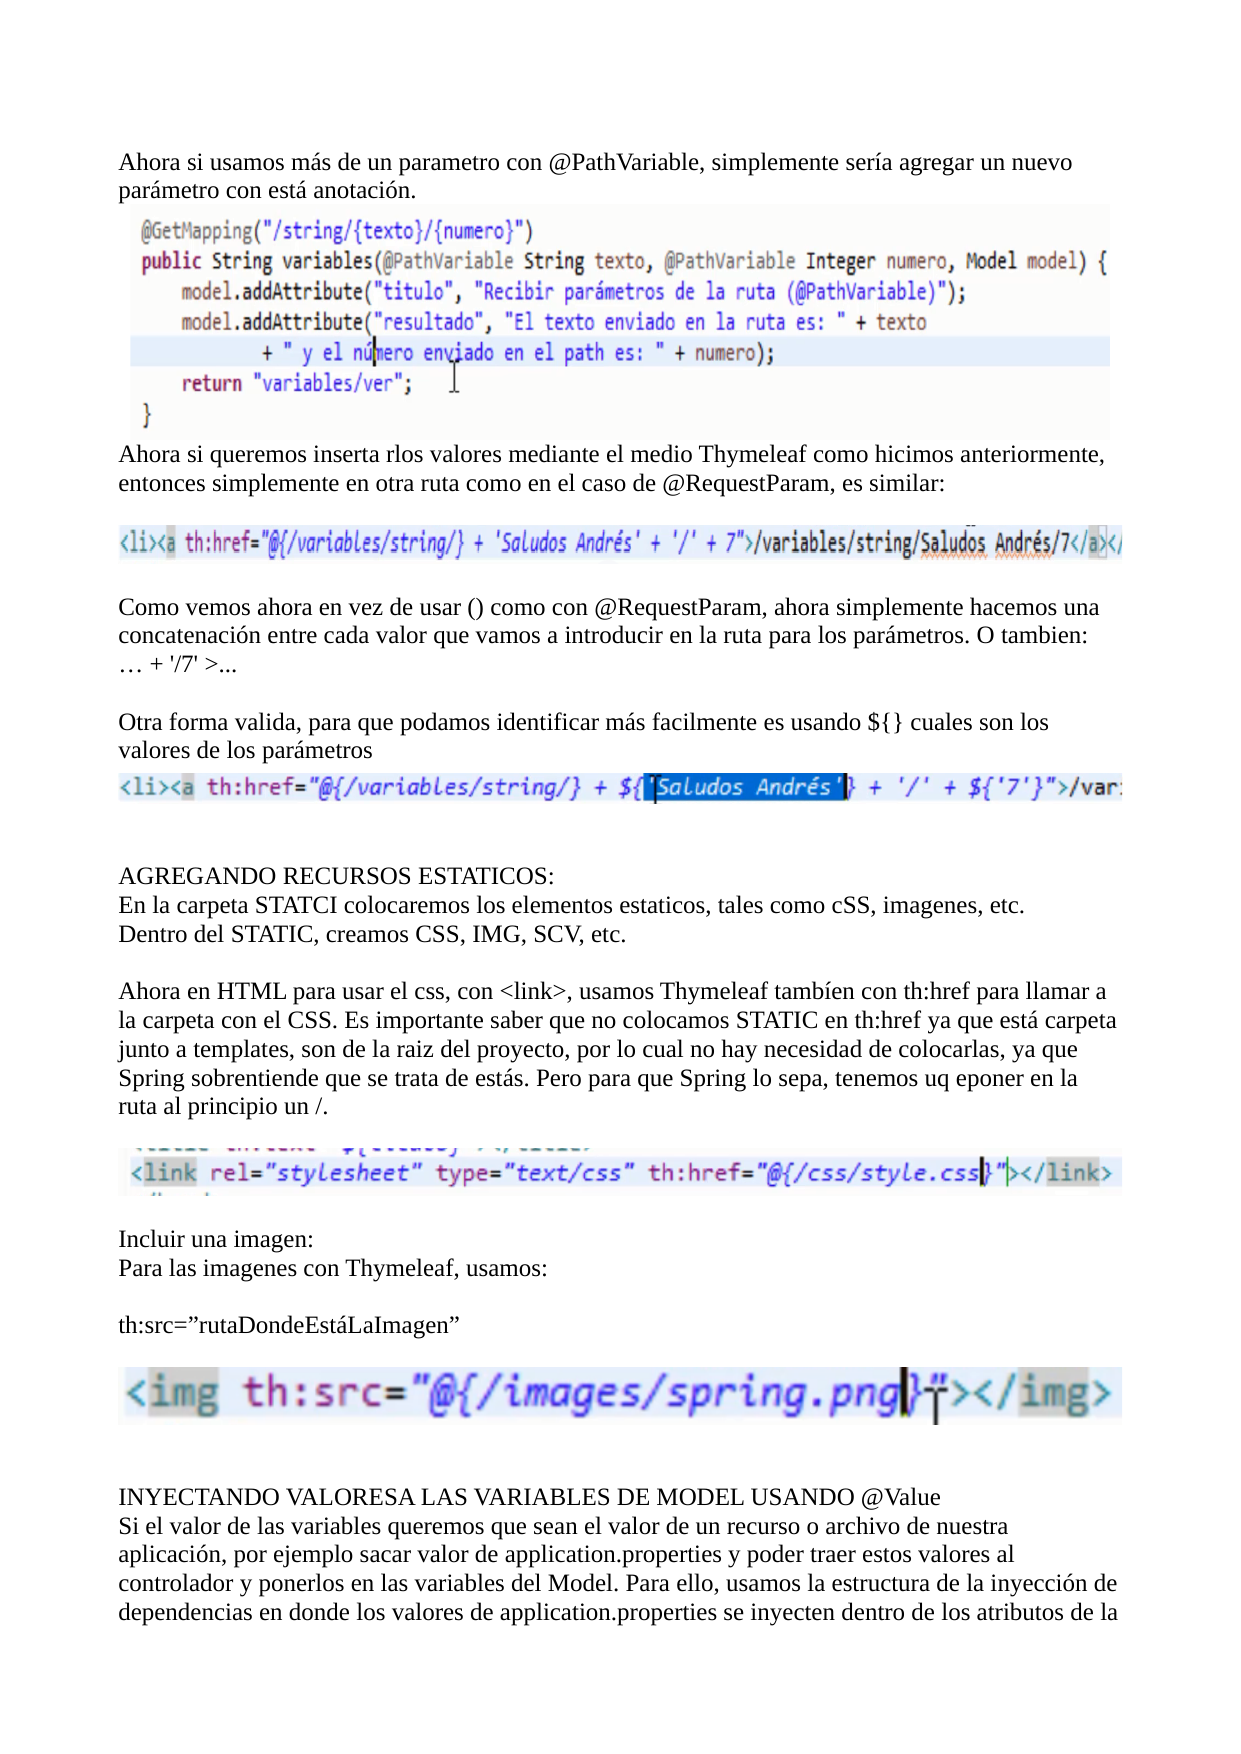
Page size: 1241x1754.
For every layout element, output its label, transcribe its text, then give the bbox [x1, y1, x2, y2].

text AGREGANDO RECURSOS ESTATICOS: [118, 861, 1122, 890]
text Si el valor de las variables queremos que sean el valor de un recurso o archivo de nuestra aplicación, por ejemplo sacar valor de application.properties y poder traer estos valores al controlador y ponerlos en las variables del Model. Para ello, usamos la estructura de la inyección de dependencias en donde los valores de application.properties se inyecten dentro de los atributos de la [118, 1511, 1122, 1626]
text Ahora si queremos inserta rlos valores mediante el medio Thymeleaf como hicimos anteriormente, entonces simplemente en otra ruta como en el caso de @RequestParam, es similar: [118, 204, 1122, 497]
text th:src=”rutaDondeEstáLaImagen” [118, 1310, 1122, 1339]
text INYECTANDO VALORESA LAS VARIABLES DE MODEL USANDO @Value [118, 1482, 1122, 1511]
text Dentro del STATIC, creamos CSS, IMG, SCV, etc. [118, 919, 1122, 948]
text Para las imagenes con Thymeleaf, usamos: [118, 1253, 1122, 1282]
text Como vemos ahora en vez de usar () como con @RequestParam, ahora simplemente hacemos una concatenación entre cada valor que vamos a introducir en la ruta para los parámetros. O tambien: [118, 592, 1122, 649]
text Ahora en HTML para usar el css, con <link>, usamos Thymeleaf tambíen con th:href para llamar a la carpeta con el CSS. Es importante saber que no colocamos STATIC en th:href ya que está carpeta junto a templates, son de la raiz del proyecto, por lo cual no hay necesidad de colocarlas, ya que Spring sobrentiende que se trata de estás. Pero para que Spring lo sepa, tenemos uq eponer en la ruta al principio un /. [118, 976, 1122, 1120]
text … + '/7' >... [118, 649, 1122, 678]
text Ahora si usamos más de un parametro con @PathVariable, simplemente sería agregar un nuevo parámetro con está anotación. [118, 147, 1122, 204]
text Otra forma valida, para que podamos identificar más facilmente es usando ${} cuales son los valores de los parámetros [118, 707, 1122, 764]
text En la carpeta STATCI colocaremos los elementos estaticos, tales como cSS, imagenes, etc. [118, 890, 1122, 919]
text Incluir una imagen: [118, 1224, 1122, 1253]
